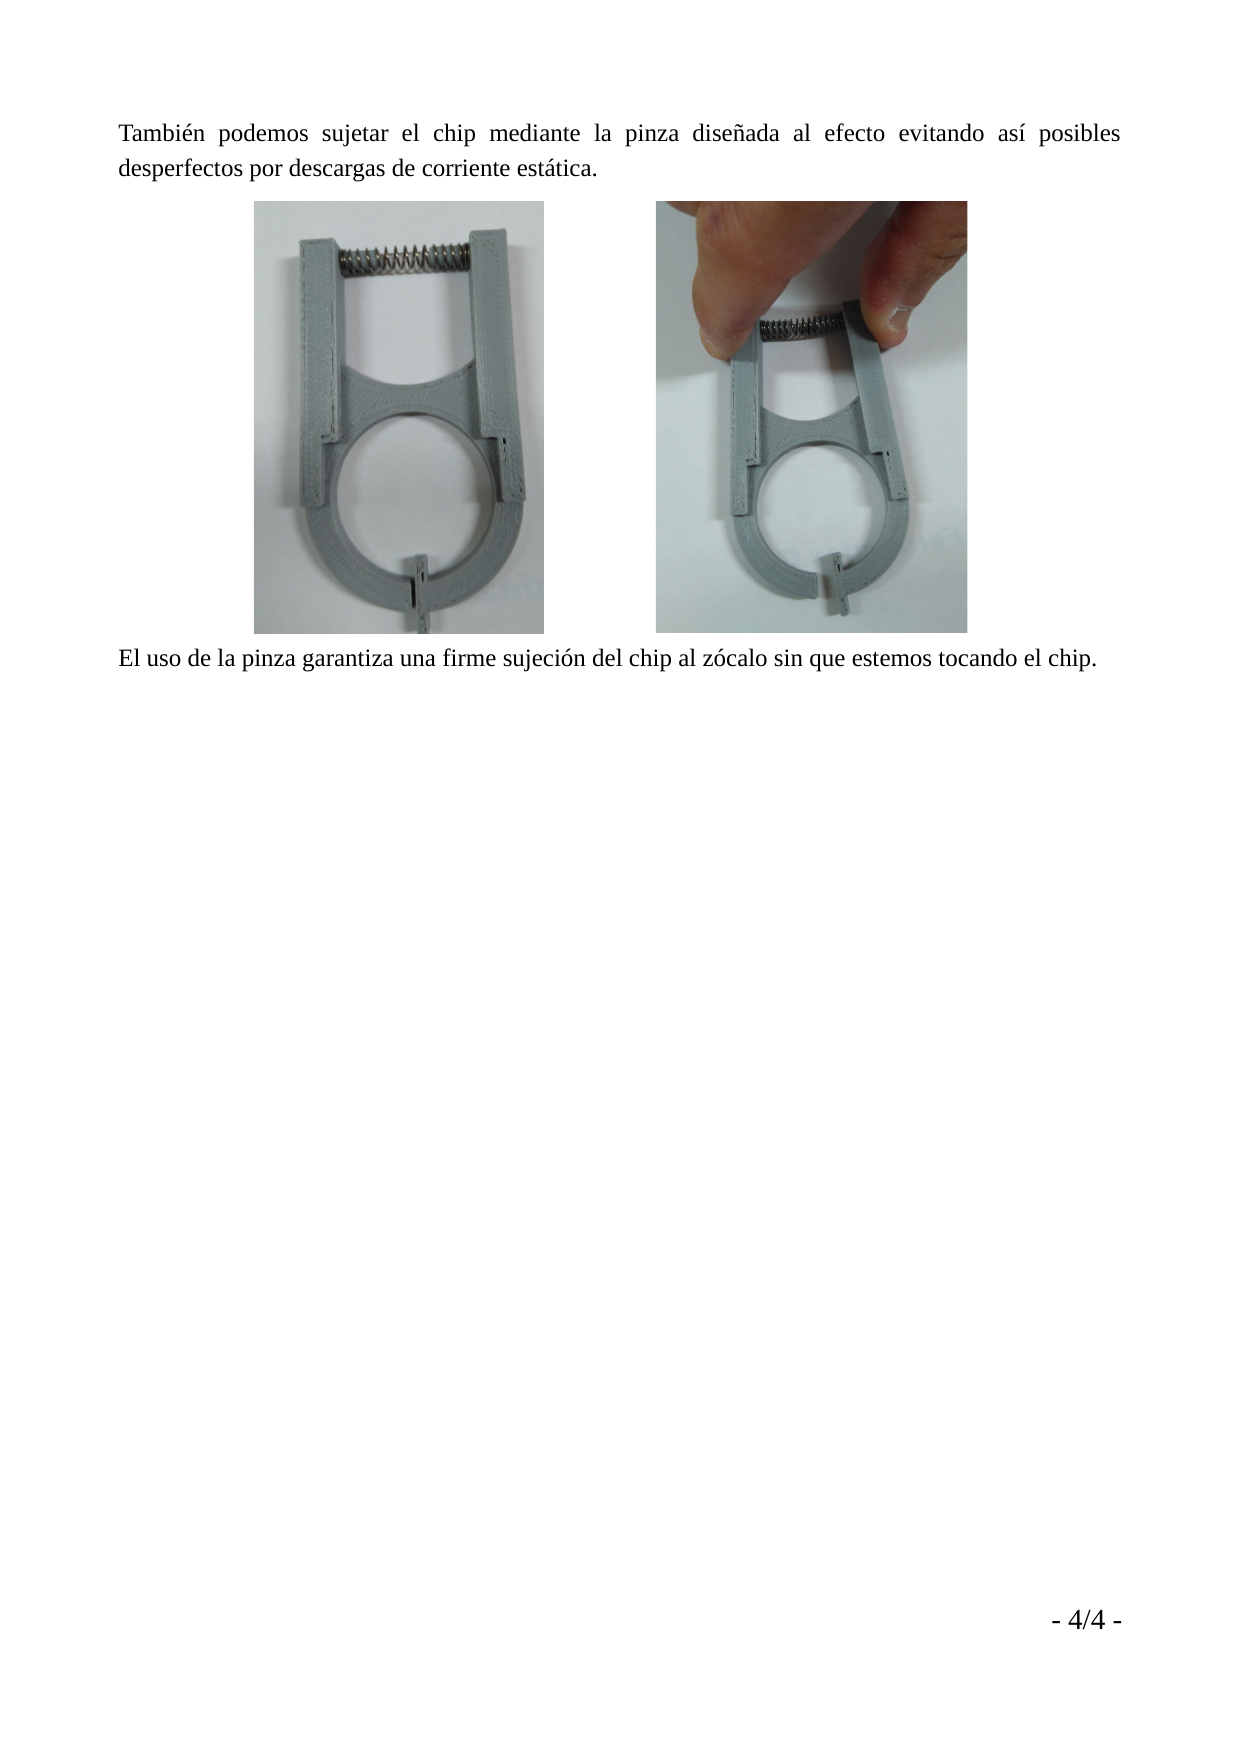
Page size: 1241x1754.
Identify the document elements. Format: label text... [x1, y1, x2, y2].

picture [253, 201, 544, 634]
picture [655, 201, 968, 633]
text El uso de la pinza garantiza una firme sujeción del chip al zócalo sin que estemos tocando el chip. [118, 643, 1122, 672]
text También podemos sujetar el chip mediante la pinza diseñada al efecto evitando así posibles desperfectos por descargas de corriente estática. [118, 118, 1122, 181]
